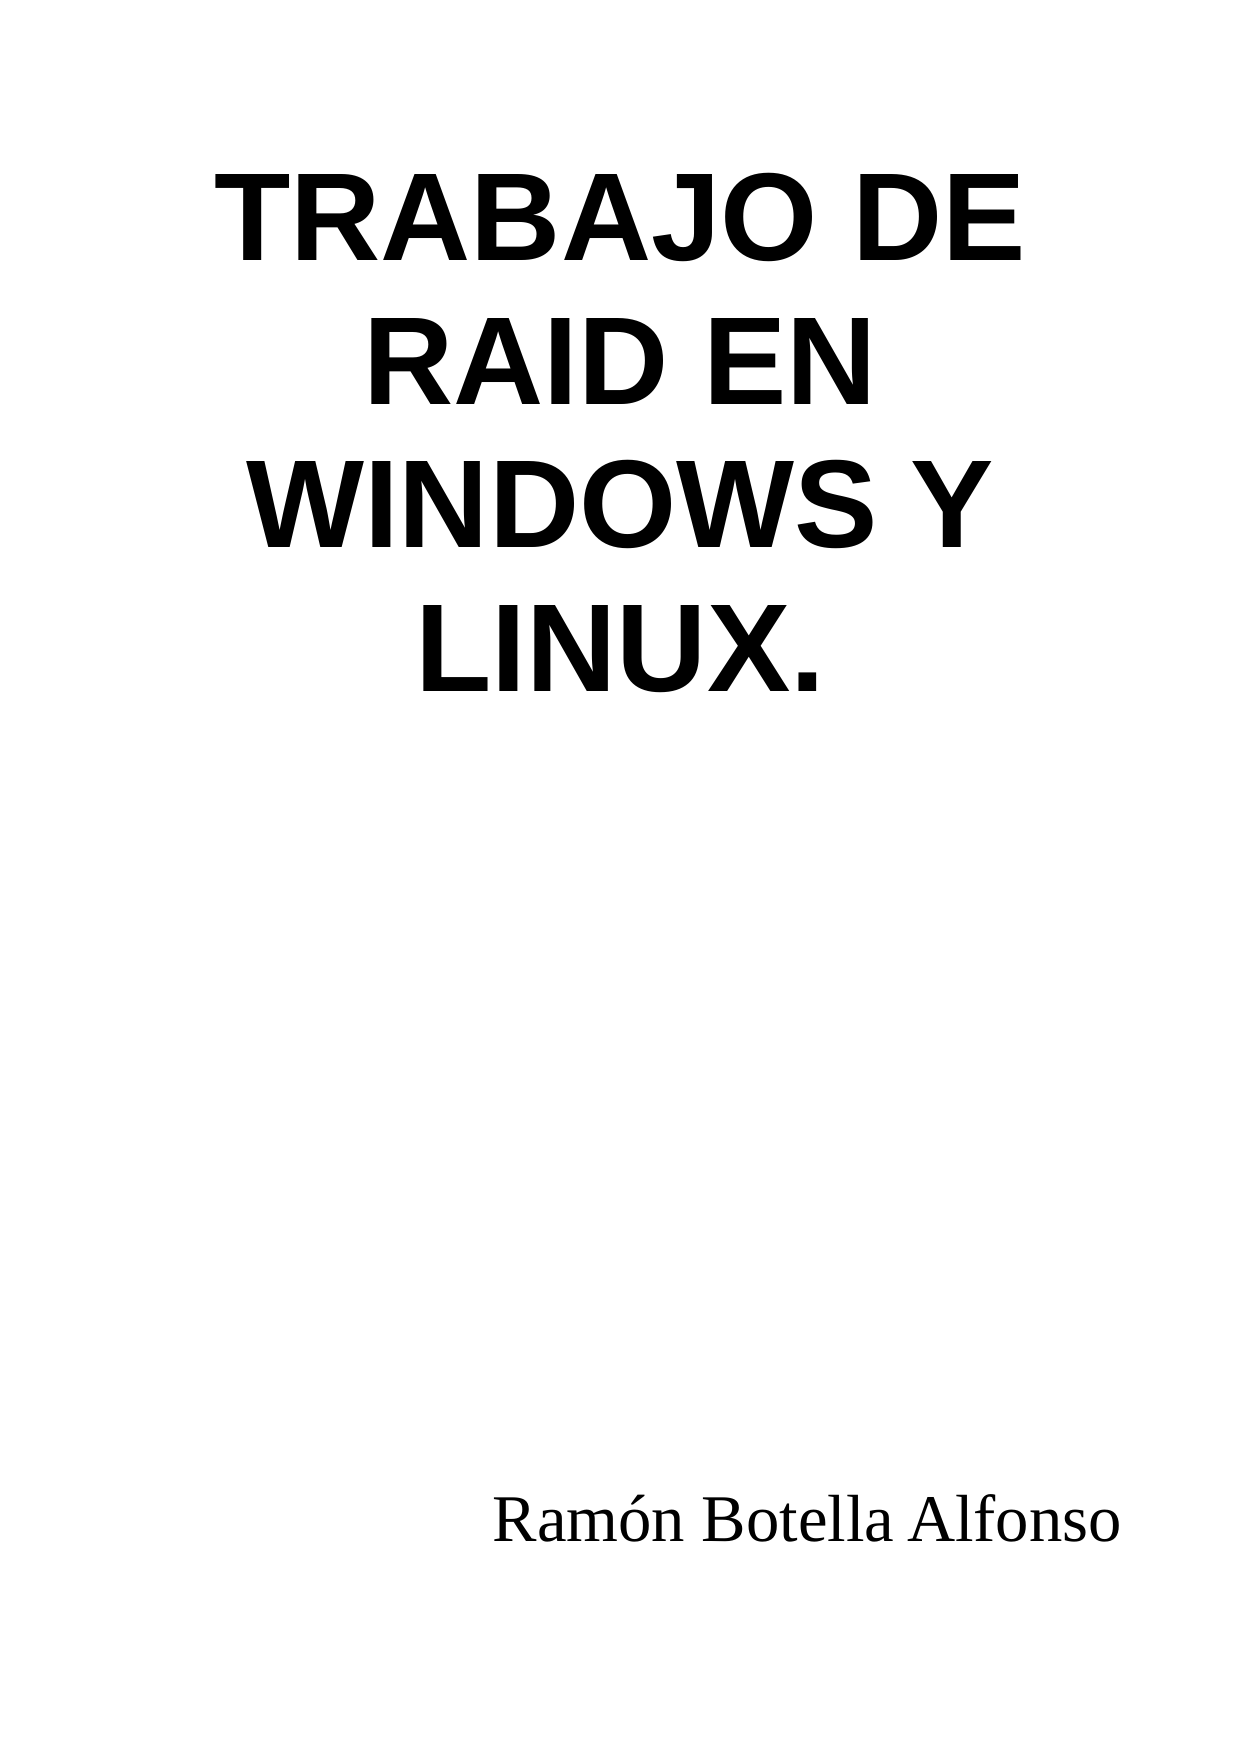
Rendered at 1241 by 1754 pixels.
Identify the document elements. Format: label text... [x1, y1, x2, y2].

text Ramón Botella Alfonso [118, 1479, 1122, 1556]
title TRABAJO DE RAID EN WINDOWS Y LINUX. [118, 143, 1122, 718]
